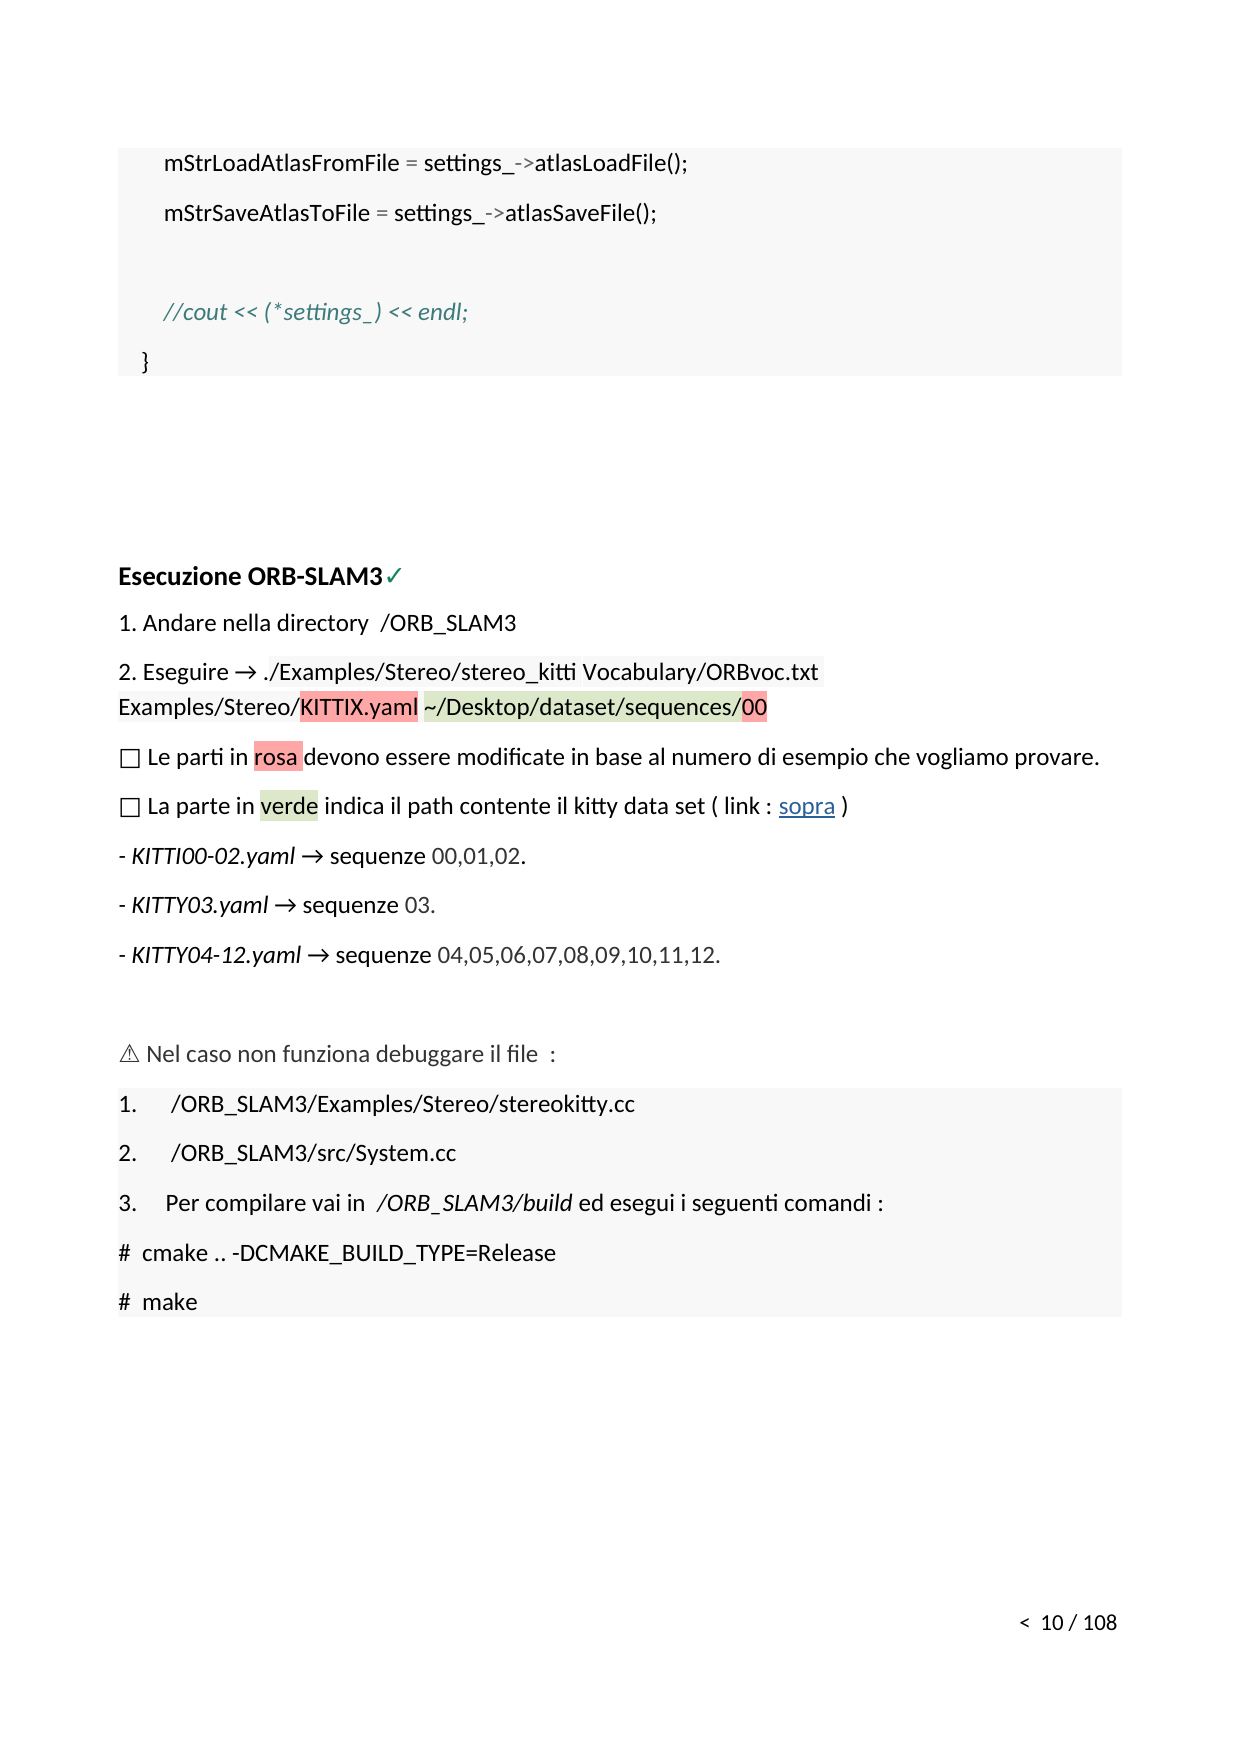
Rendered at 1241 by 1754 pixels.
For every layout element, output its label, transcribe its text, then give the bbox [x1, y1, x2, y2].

text # make [118, 1286, 1122, 1317]
text □ La parte in verde indica il path contente il kitty data set ( link : sopra ) [118, 790, 1122, 821]
text //cout << (*settings_) << endl; [118, 296, 1122, 327]
subtitle Esecuzione ORB-SLAM3✓ [118, 559, 1122, 592]
text mStrSaveAtlasToFile = settings_->atlasSaveFile(); [118, 197, 1122, 228]
text 1. /ORB_SLAM3/Examples/Stereo/stereokitty.cc [118, 1088, 1122, 1118]
text 3. Per compilare vai in /ORB_SLAM3/build ed esegui i seguenti comandi : [118, 1187, 1122, 1218]
text - KITTY03.yaml → sequenze 03. [118, 889, 1122, 920]
text # cmake .. -DCMAKE_BUILD_TYPE=Release [118, 1237, 1122, 1267]
text - KITTI00-02.yaml → sequenze 00,01,02. [118, 840, 1122, 871]
text 2. /ORB_SLAM3/src/System.cc [118, 1137, 1122, 1168]
text 1. Andare nella directory /ORB_SLAM3 [118, 607, 1122, 637]
text 2. Eseguire → ./Examples/Stereo/stereo_kitti Vocabulary/ORBvoc.txt Examples/Stereo/KITTIX.yaml ~/Desktop/dataset/sequences/00 [118, 656, 1122, 722]
text ⚠ Nel caso non funziona debuggare il file : [118, 1038, 1122, 1069]
text - KITTY04-12.yaml → sequenze 04,05,06,07,08,09,10,11,12. [118, 939, 1122, 970]
text } [118, 346, 1122, 376]
text □ Le parti in rosa devono essere modificate in base al numero di esempio che vogliamo provare. [118, 741, 1122, 771]
text mStrLoadAtlasFromFile = settings_->atlasLoadFile(); [118, 148, 1122, 178]
